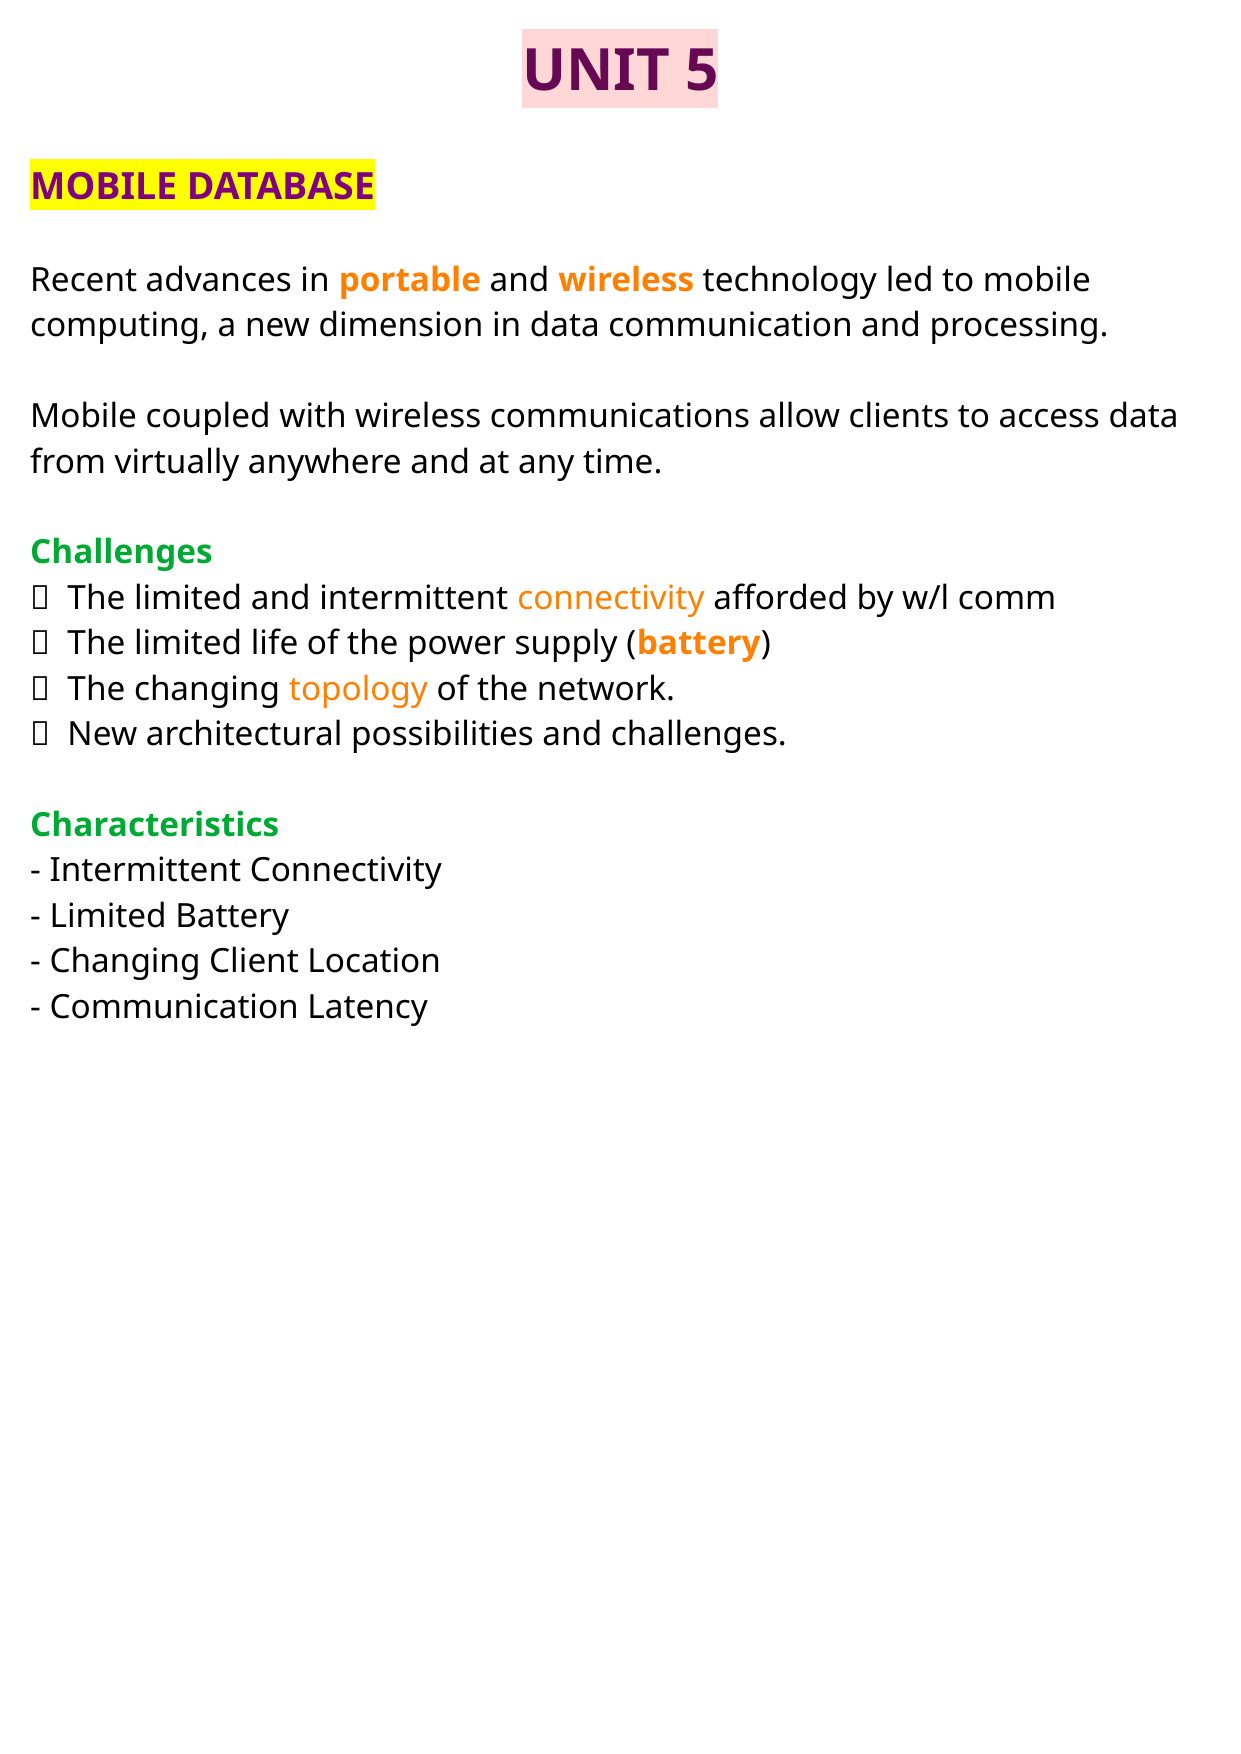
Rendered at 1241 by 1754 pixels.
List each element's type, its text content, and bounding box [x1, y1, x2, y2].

subtitle Characteristics [30, 801, 1211, 846]
subtitle Mobile coupled with wireless communications allow clients to access data from virtually anywhere and at any time. [30, 392, 1211, 483]
subtitle UNIT 5 [30, 28, 1211, 108]
subtitle  The limited and intermittent connectivity afforded by w/l comm [30, 574, 1211, 619]
subtitle Recent advances in portable and wireless technology led to mobile computing, a new dimension in data communication and processing. [30, 256, 1211, 347]
subtitle  New architectural possibilities and challenges. [30, 710, 1211, 755]
subtitle - Changing Client Location [30, 937, 1211, 982]
subtitle Challenges [30, 528, 1211, 574]
subtitle - Limited Battery [30, 892, 1211, 937]
subtitle MOBILE DATABASE [30, 159, 1211, 210]
subtitle - Intermittent Connectivity [30, 846, 1211, 892]
subtitle  The limited life of the power supply (battery) [30, 619, 1211, 664]
subtitle - Communication Latency [30, 982, 1211, 1028]
subtitle  The changing topology of the network. [30, 664, 1211, 710]
